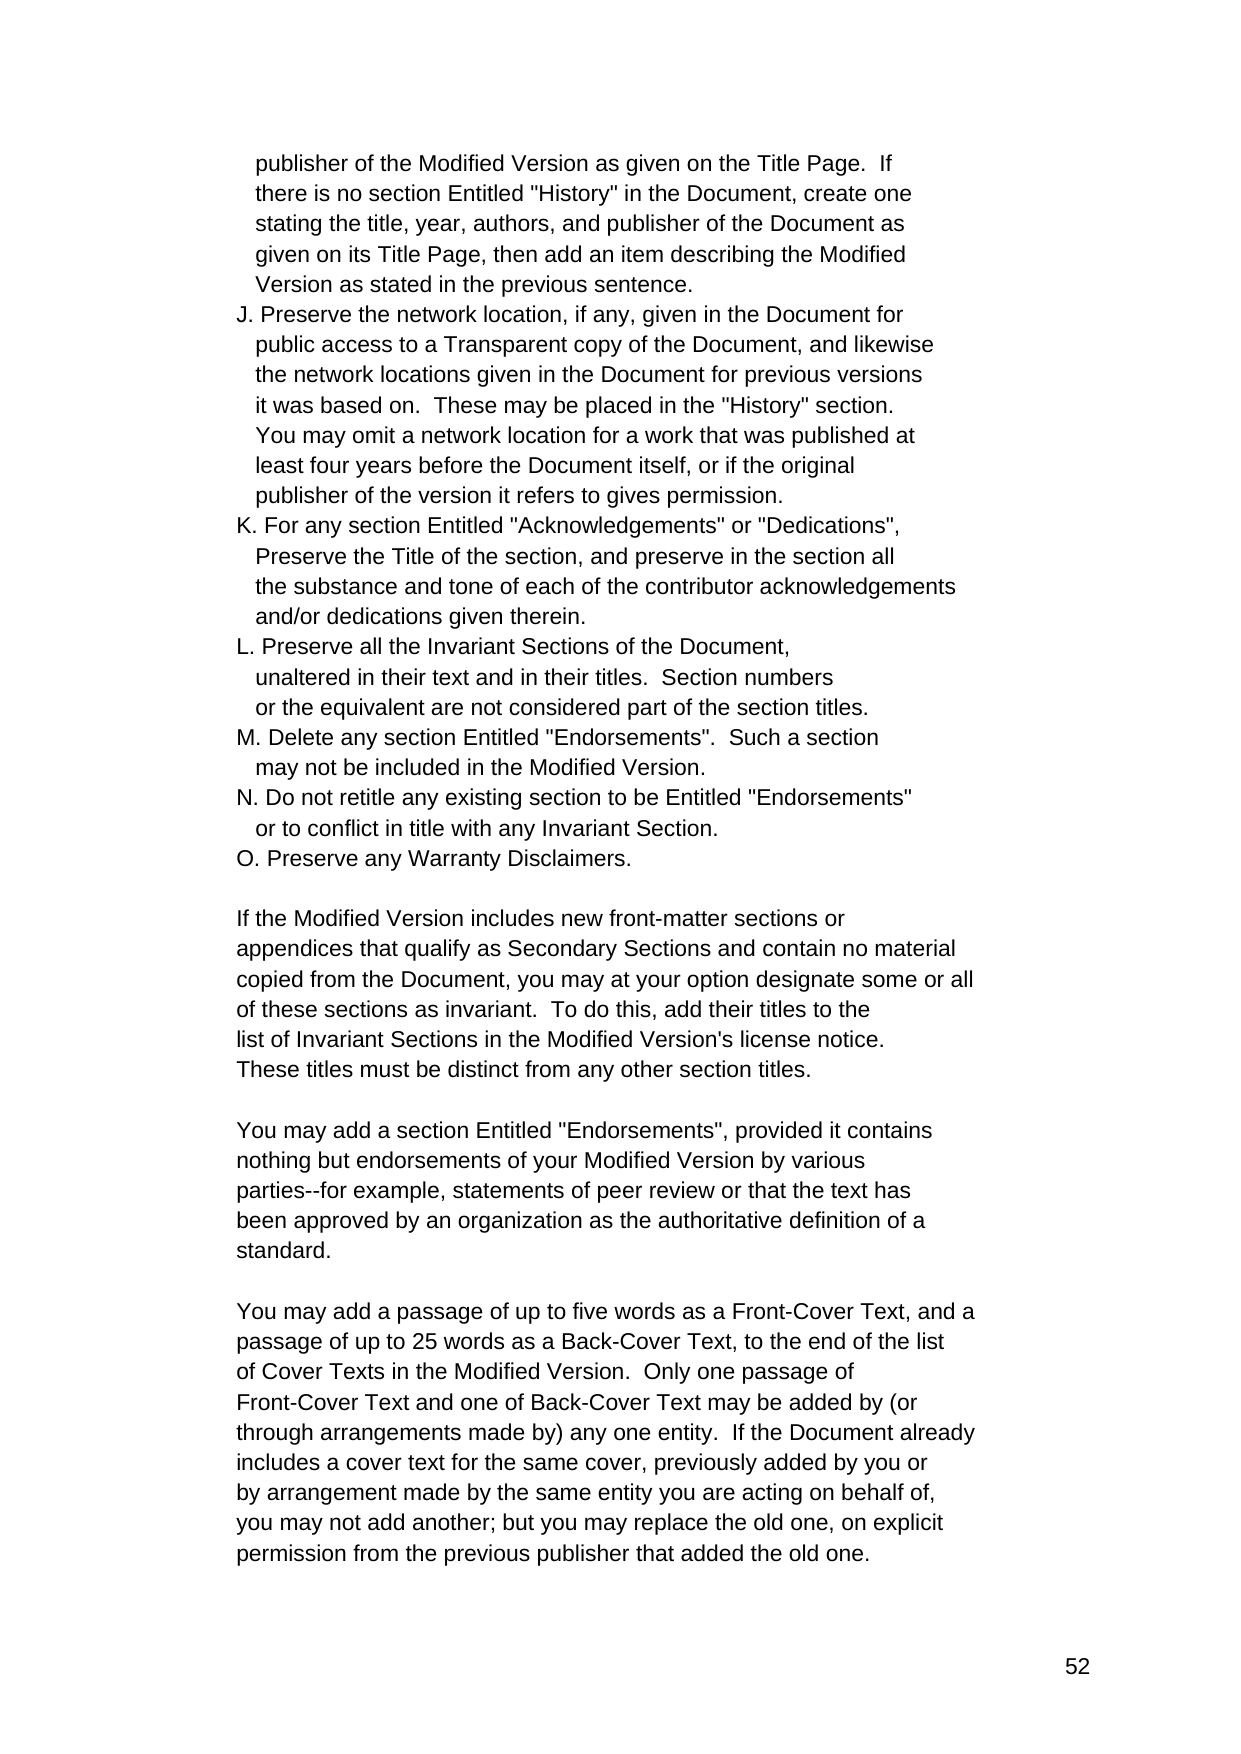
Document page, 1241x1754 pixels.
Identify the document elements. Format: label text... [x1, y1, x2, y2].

text publisher of the Modified Version as given on the Title Page. If there is no section Entitled "History" in the Document, create one stating the title, year, authors, and publisher of the Document as given on its Title Page, then add an item describing the Modified Version as stated in the previous sentence. J. Preserve the network location, if any, given in the Document for public access to a Transparent copy of the Document, and likewise the network locations given in the Document for previous versions it was based on. These may be placed in the "History" section. You may omit a network location for a work that was published at least four years before the Document itself, or if the original publisher of the version it refers to gives permission. K. For any section Entitled "Acknowledgements" or "Dedications", Preserve the Title of the section, and preserve in the section all the substance and tone of each of the contributor acknowledgements and/or dedications given therein. L. Preserve all the Invariant Sections of the Document, unaltered in their text and in their titles. Section numbers or the equivalent are not considered part of the section titles. M. Delete any section Entitled "Endorsements". Such a section may not be included in the Modified Version. N. Do not retitle any existing section to be Entitled "Endorsements" or to conflict in title with any Invariant Section. O. Preserve any Warranty Disclaimers. If the Modified Version includes new front-matter sections or appendices that qualify as Secondary Sections and contain no material copied from the Document, you may at your option designate some or all of these sections as invariant. To do this, add their titles to the list of Invariant Sections in the Modified Version's license notice. These titles must be distinct from any other section titles. You may add a section Entitled "Endorsements", provided it contains nothing but endorsements of your Modified Version by various parties--for example, statements of peer review or that the text has been approved by an organization as the authoritative definition of a standard. You may add a passage of up to five words as a Front-Cover Text, and a passage of up to 25 words as a Back-Cover Text, to the end of the list of Cover Texts in the Modified Version. Only one passage of Front-Cover Text and one of Back-Cover Text may be added by (or through arrangements made by) any one entity. If the Document already includes a cover text for the same cover, previously added by you or by arrangement made by the same entity you are acting on behalf of, you may not add another; but you may replace the old one, on explicit permission from the previous publisher that added the old one. [236, 150, 1090, 1596]
